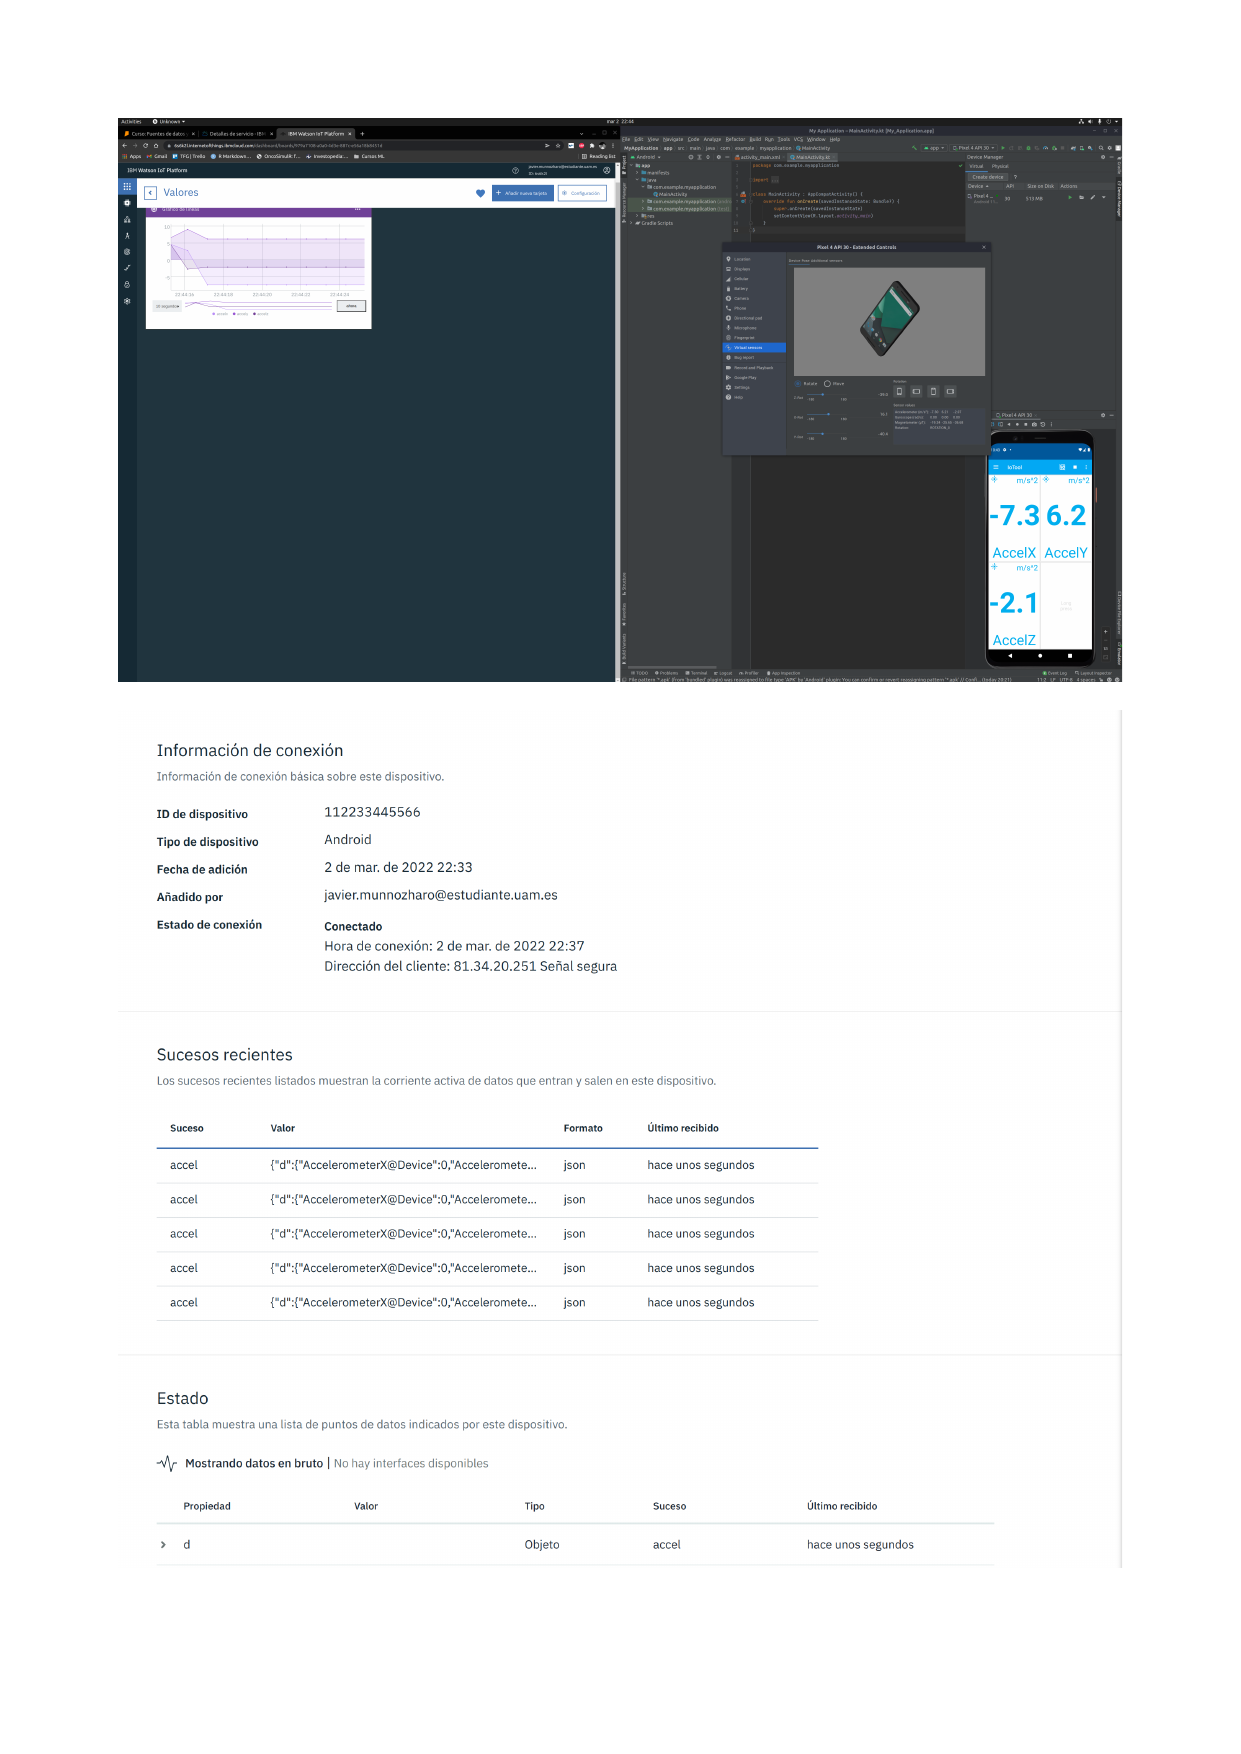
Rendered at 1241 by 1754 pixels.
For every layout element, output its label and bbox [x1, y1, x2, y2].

picture [118, 118, 1123, 682]
picture [118, 710, 1123, 1568]
